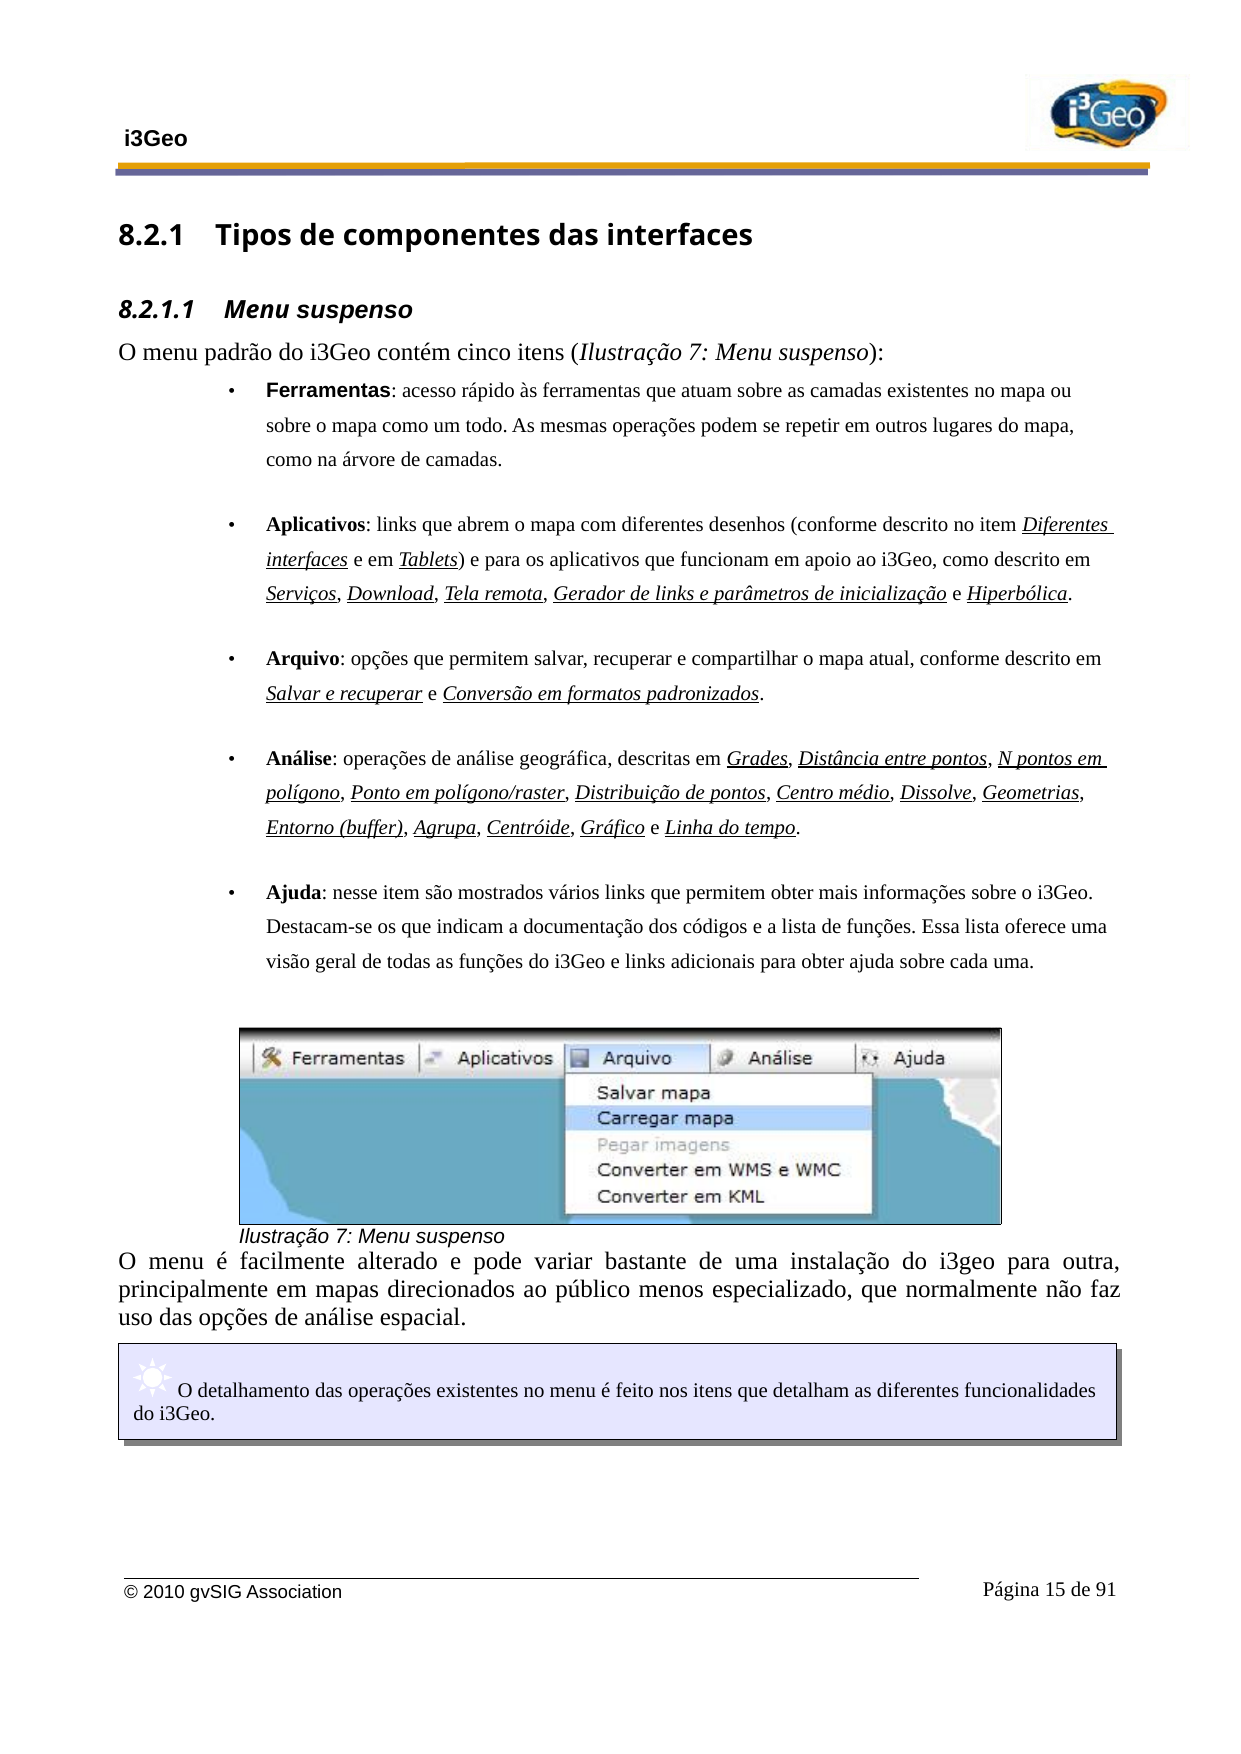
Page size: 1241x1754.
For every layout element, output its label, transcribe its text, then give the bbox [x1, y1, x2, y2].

subtitle Menu suspenso [118, 292, 1122, 326]
picture [149, 1389, 156, 1398]
picture [164, 1374, 173, 1381]
picture [1025, 74, 1191, 151]
text O menu é facilmente alterado e pode variar bastante de uma instalação do i3geo para outra, principalmente em mapas direcionados ao público menos especializado, que normalmente não faz uso das opções de análise espacial. [118, 1015, 1122, 1331]
picture [240, 1029, 1001, 1224]
list Análise: operações de análise geográfica, descritas em Grades, Distância entre pontos, N pontos em polígono, Ponto em polígono/raster, Distribuição de pontos, Centro médio, Dissolve, Geometrias, Entorno (buffer), Agrupa, Centróide, Gráfico e Linha do tempo. [228, 747, 1122, 839]
text Ilustração 7: Menu suspenso [239, 1225, 1001, 1247]
list Ajuda: nesse item são mostrados vários links que permitem obter mais informações sobre o i3Geo. Destacam-se os que indicam a documentação dos códigos e a lista de funções. Essa lista oferece uma visão geral de todas as funções do i3Geo e links adicionais para obter ajuda sobre cada uma. [228, 881, 1122, 973]
list Arquivo: opções que permitem salvar, recuperar e compartilhar o mapa atual, conforme descrito em Salvar e recuperar e Conversão em formatos padronizados. [228, 647, 1122, 705]
subtitle Tipos de componentes das interfaces [118, 214, 1122, 254]
list Ferramentas: acesso rápido às ferramentas que atuam sobre as camadas existentes no mapa ou sobre o mapa como um todo. As mesmas operações podem se repetir em outros lugares do mapa, como na árvore de camadas. [228, 378, 1122, 471]
text O detalhamento das operações existentes no menu é feito nos itens que detalham as diferentes funcionalidades do i3Geo. [119, 1344, 1116, 1439]
picture [133, 1374, 141, 1381]
picture [138, 1363, 167, 1392]
text O menu padrão do i3Geo contém cinco itens (Ilustração 7: Menu suspenso): [118, 338, 1122, 366]
list Aplicativos: links que abrem o mapa com diferentes desenhos (conforme descrito no item Diferentes interfaces e em Tablets) e para os aplicativos que funcionam em apoio ao i3Geo, como descrito em Serviços, Download, Tela remota, Gerador de links e parâmetros de inicialização e Hiperbólica. [228, 513, 1122, 605]
picture [149, 1358, 156, 1366]
